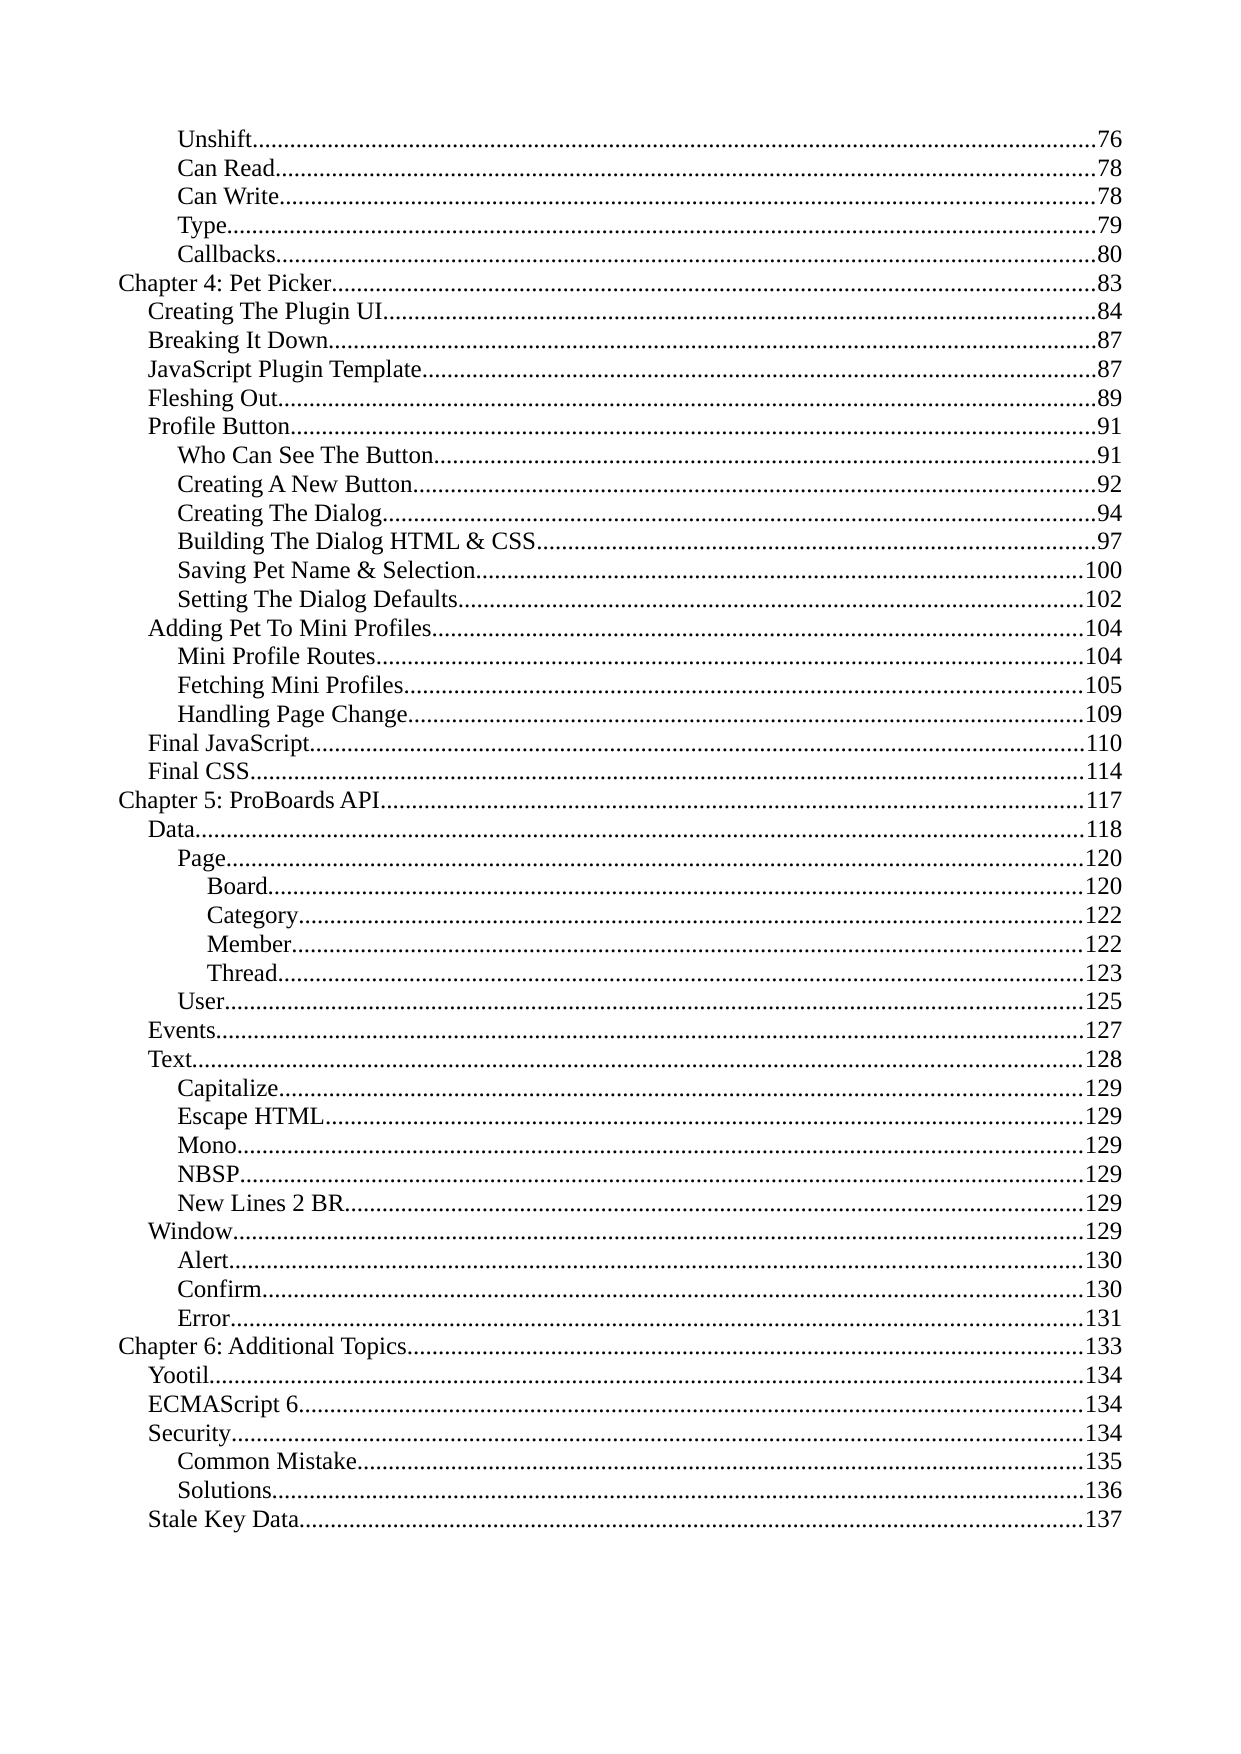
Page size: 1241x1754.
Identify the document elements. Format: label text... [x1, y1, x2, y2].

text Saving Pet Name & Selection 100 [177, 555, 1122, 584]
text User 125 [177, 986, 1122, 1015]
text Profile Button 91 [148, 411, 1122, 440]
text Chapter 6: Additional Topics 133 [118, 1331, 1122, 1360]
text Stale Key Data 137 [148, 1504, 1122, 1533]
text Thread 123 [207, 958, 1122, 986]
text Callbacks 80 [177, 239, 1122, 268]
text Breaking It Down 87 [148, 325, 1122, 354]
text Mono 129 [177, 1130, 1122, 1159]
text Category 122 [207, 900, 1122, 929]
text Yootil 134 [148, 1360, 1122, 1389]
text Who Can See The Button 91 [177, 440, 1122, 469]
text Member 122 [207, 929, 1122, 958]
text Adding Pet To Mini Profiles 104 [148, 613, 1122, 641]
text ECMAScript 6 134 [148, 1389, 1122, 1418]
text Data 118 [148, 814, 1122, 843]
text Mini Profile Routes 104 [177, 641, 1122, 670]
text Chapter 4: Pet Picker 83 [118, 268, 1122, 296]
text Board 120 [207, 871, 1122, 900]
text Chapter 5: ProBoards API 117 [118, 785, 1122, 814]
text JavaScript Plugin Template 87 [148, 354, 1122, 383]
text Handling Page Change 109 [177, 699, 1122, 728]
text Text 128 [148, 1044, 1122, 1073]
text New Lines 2 BR 129 [177, 1188, 1122, 1216]
text Creating The Dialog 94 [177, 498, 1122, 526]
text Window 129 [148, 1216, 1122, 1245]
text Events 127 [148, 1015, 1122, 1044]
text Fleshing Out 89 [148, 383, 1122, 411]
text Setting The Dialog Defaults 102 [177, 584, 1122, 613]
text NBSP 129 [177, 1159, 1122, 1188]
text Can Read 78 [177, 153, 1122, 181]
text Alert 130 [177, 1245, 1122, 1274]
text Capitalize 129 [177, 1073, 1122, 1101]
text Building The Dialog HTML & CSS 97 [177, 526, 1122, 555]
text Unshift 76 [177, 124, 1122, 153]
text Confirm 130 [177, 1274, 1122, 1303]
text Can Write 78 [177, 181, 1122, 210]
text Page 120 [177, 843, 1122, 871]
text Fetching Mini Profiles 105 [177, 670, 1122, 699]
text Common Mistake 135 [177, 1446, 1122, 1475]
text Type 79 [177, 210, 1122, 239]
text Escape HTML 129 [177, 1101, 1122, 1130]
text Final JavaScript 110 [148, 728, 1122, 756]
text Security 134 [148, 1418, 1122, 1446]
text Solutions 136 [177, 1475, 1122, 1504]
text Creating A New Button 92 [177, 469, 1122, 498]
text Final CSS 114 [148, 756, 1122, 785]
text Creating The Plugin UI 84 [148, 296, 1122, 325]
text Error 131 [177, 1303, 1122, 1331]
